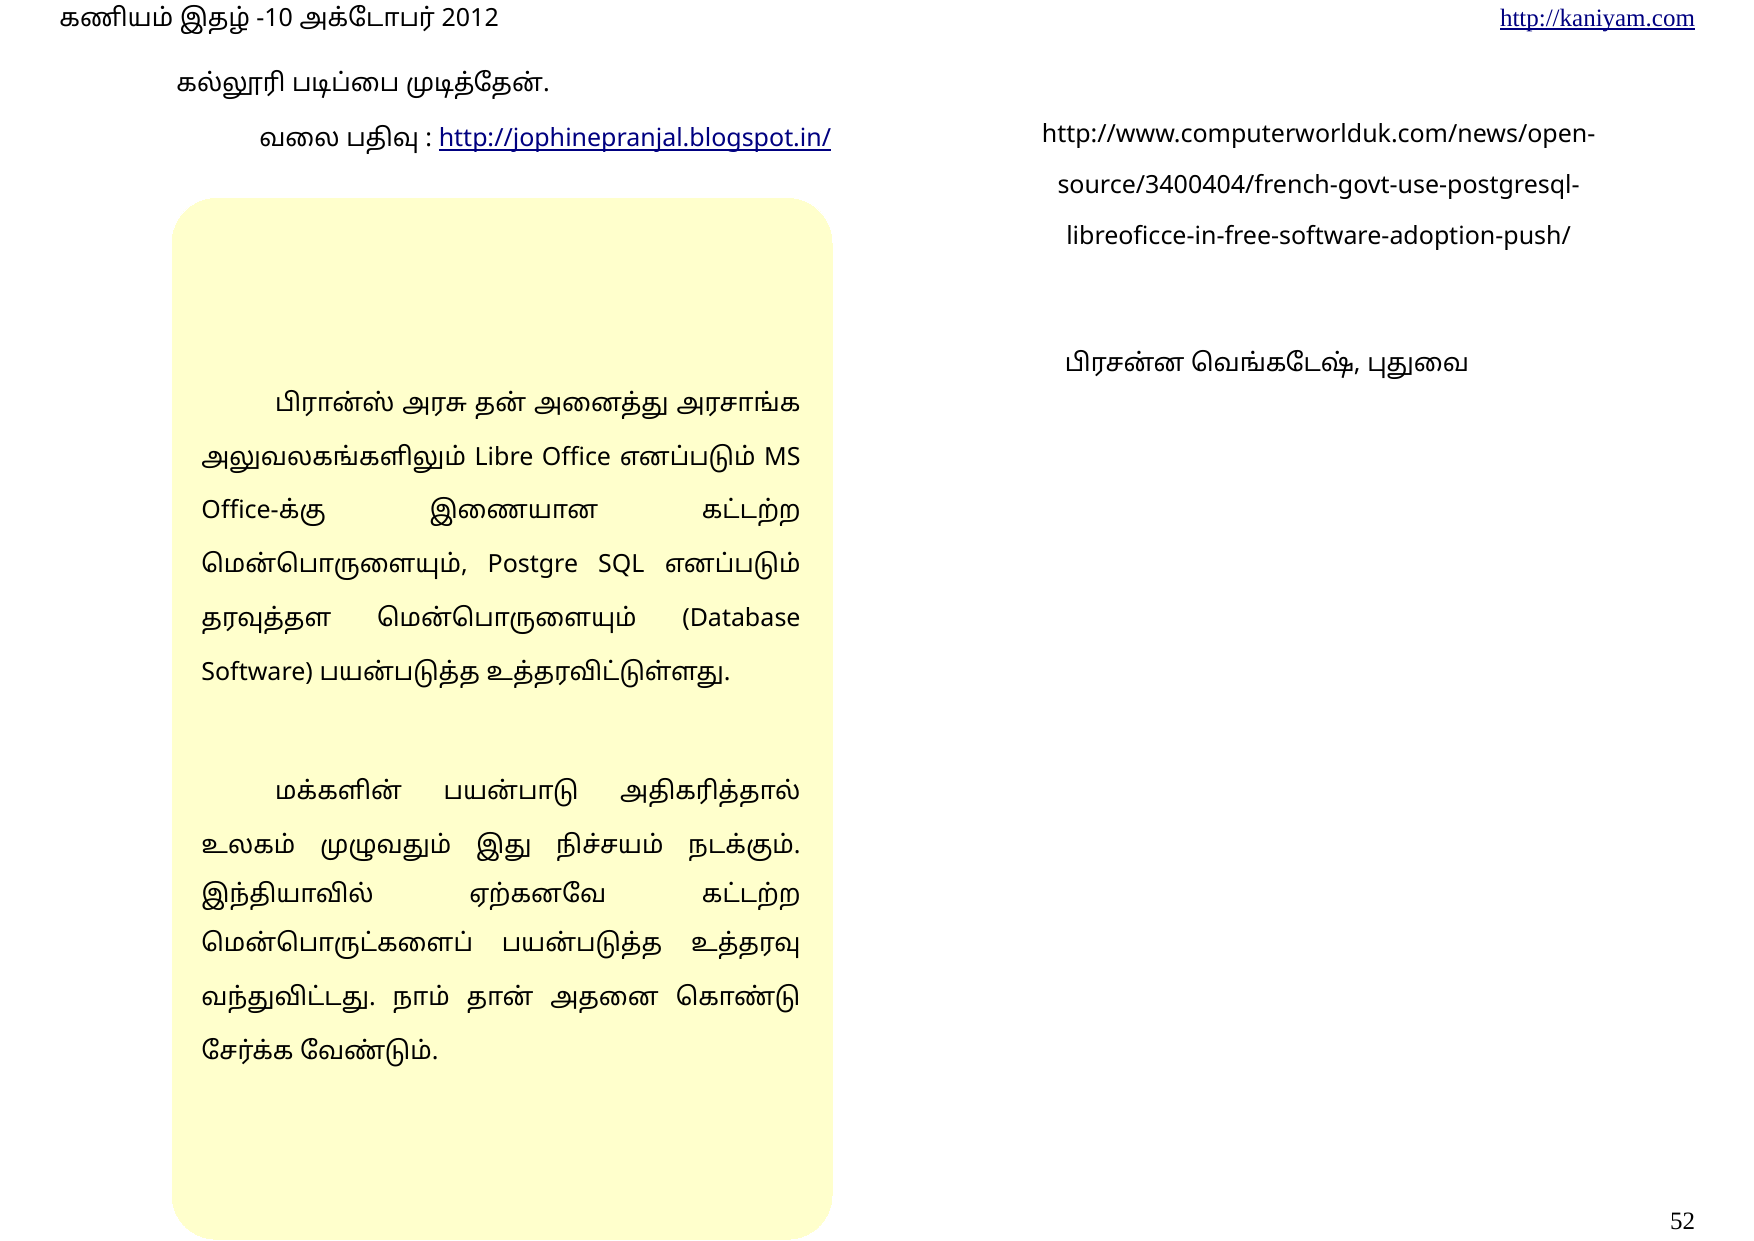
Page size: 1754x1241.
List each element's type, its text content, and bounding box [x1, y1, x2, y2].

text வலை பதிவு : http://jophinepranjal.blogspot.in/ [176, 120, 877, 157]
text நான் ஜோபின் பிராஞ்சல் ஆன்றனி. CollabNet மென்பொருள் நிறுவனத்தில் வேலை செய்கிறேன். எனது சொந்த ஊர் நாகர்கோவில். கடந்த 2011 -ம் ஆண்டு கல்லூரி படிப்பை முடித்தேன். [176, 64, 877, 101]
text http://www.computerworlduk.com/news/open-source/3400404/french-govt-use-postgresql-libreoficce-in-free-software-adoption-push/ [1019, 64, 1618, 252]
text பிரசன்ன வெங்கடேஷ், புதுவை [1019, 344, 1618, 382]
